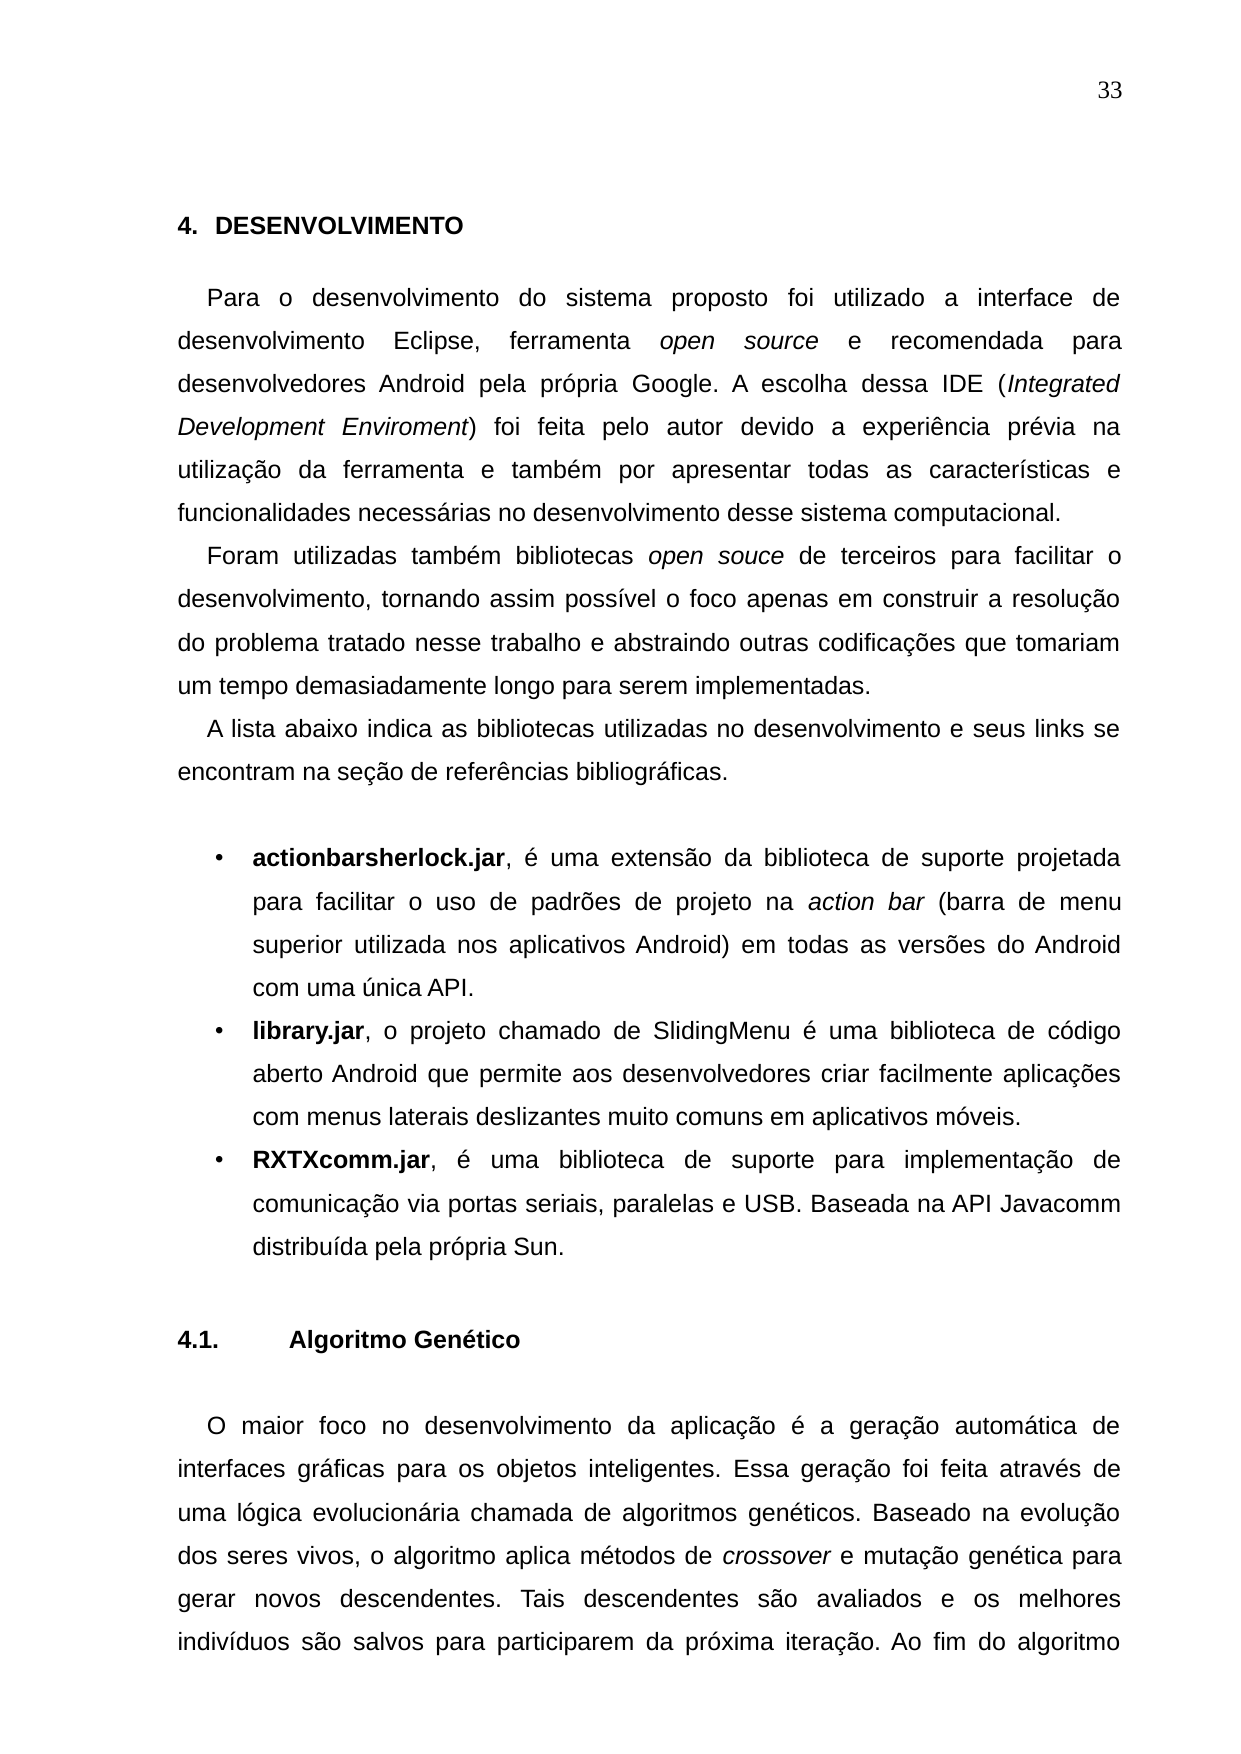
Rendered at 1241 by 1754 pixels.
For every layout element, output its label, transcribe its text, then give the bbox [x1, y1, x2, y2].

text O maior foco no desenvolvimento da aplicação é a geração automática de interfaces gráficas para os objetos inteligentes. Essa geração foi feita através de uma lógica evolucionária chamada de algoritmos genéticos. Baseado na evolução dos seres vivos, o algoritmo aplica métodos de crossover e mutação genética para gerar novos descendentes. Tais descendentes são avaliados e os melhores indivíduos são salvos para participarem da próxima iteração. Ao fim do algoritmo [177, 1411, 1122, 1656]
list DESENVOLVIMENTO [177, 211, 1122, 239]
text Foram utilizadas também bibliotecas open souce de terceiros para facilitar o desenvolvimento, tornando assim possível o foco apenas em construir a resolução do problema tratado nesse trabalho e abstraindo outras codificações que tomariam um tempo demasiadamente longo para serem implementadas. [177, 541, 1122, 699]
text Para o desenvolvimento do sistema proposto foi utilizado a interface de desenvolvimento Eclipse, ferramenta open source e recomendada para desenvolvedores Android pela própria Google. A escolha dessa IDE (Integrated Development Enviroment) foi feita pelo autor devido a experiência prévia na utilização da ferramenta e também por apresentar todas as características e funcionalidades necessárias no desenvolvimento desse sistema computacional. [177, 283, 1122, 527]
text A lista abaixo indica as bibliotecas utilizadas no desenvolvimento e seus links se encontram na seção de referências bibliográficas. [177, 714, 1122, 786]
list Algoritmo Genético [177, 1325, 1122, 1354]
list actionbarsherlock.jar, é uma extensão da biblioteca de suporte projetada para facilitar o uso de padrões de projeto na action bar (barra de menu superior utilizada nos aplicativos Android) em todas as versões do Android com uma única API. [215, 843, 1122, 1001]
list library.jar, o projeto chamado de SlidingMenu é uma biblioteca de código aberto Android que permite aos desenvolvedores criar facilmente aplicações com menus laterais deslizantes muito comuns em aplicativos móveis. [215, 1016, 1122, 1131]
list RXTXcomm.jar, é uma biblioteca de suporte para implementação de comunicação via portas seriais, paralelas e USB. Baseada na API Javacomm distribuída pela própria Sun. [215, 1145, 1122, 1260]
